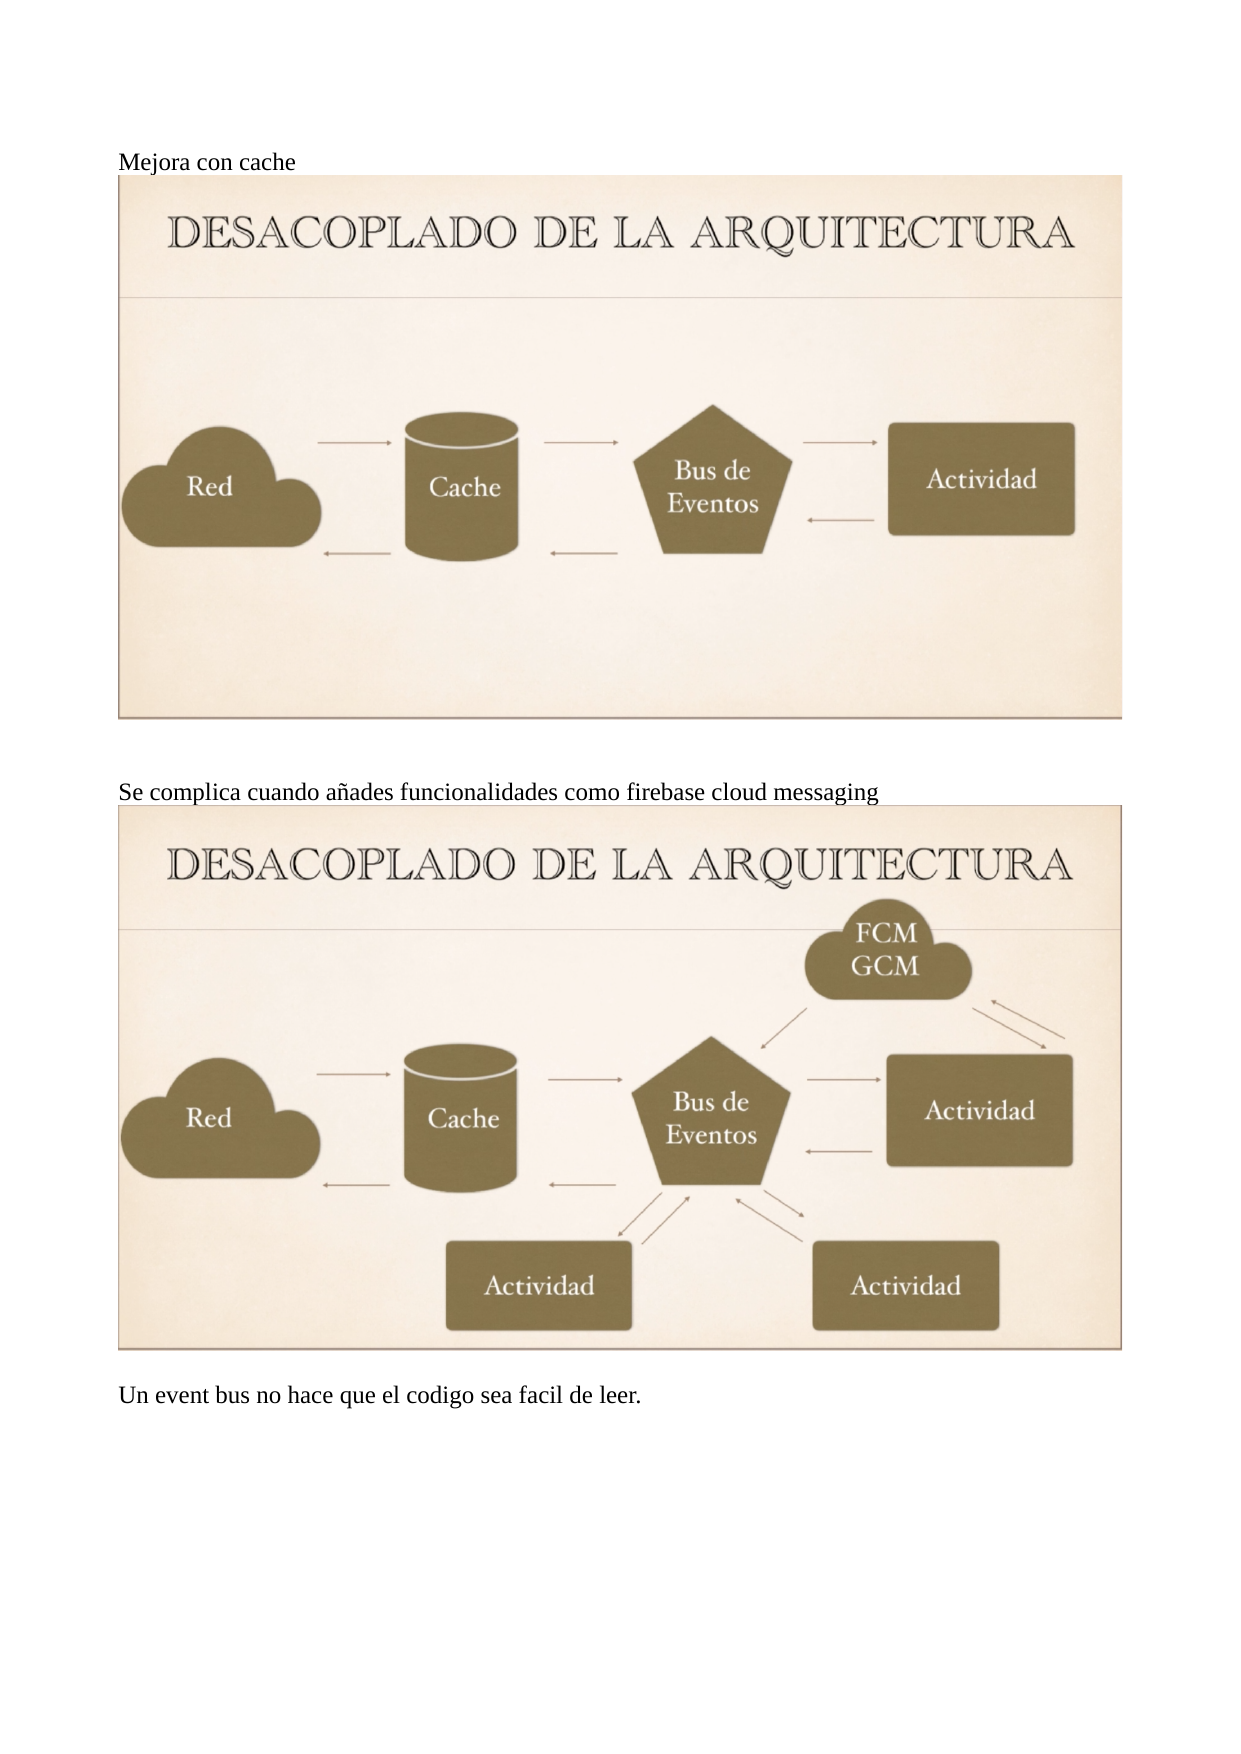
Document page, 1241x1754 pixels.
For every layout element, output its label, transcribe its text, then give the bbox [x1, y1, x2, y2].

text Mejora con cache [118, 147, 1122, 175]
text Un event bus no hace que el codigo sea facil de leer. [118, 1380, 1122, 1408]
picture [118, 805, 1123, 1351]
text Se complica cuando añades funcionalidades como firebase cloud messaging [118, 777, 1122, 805]
picture [118, 175, 1123, 720]
